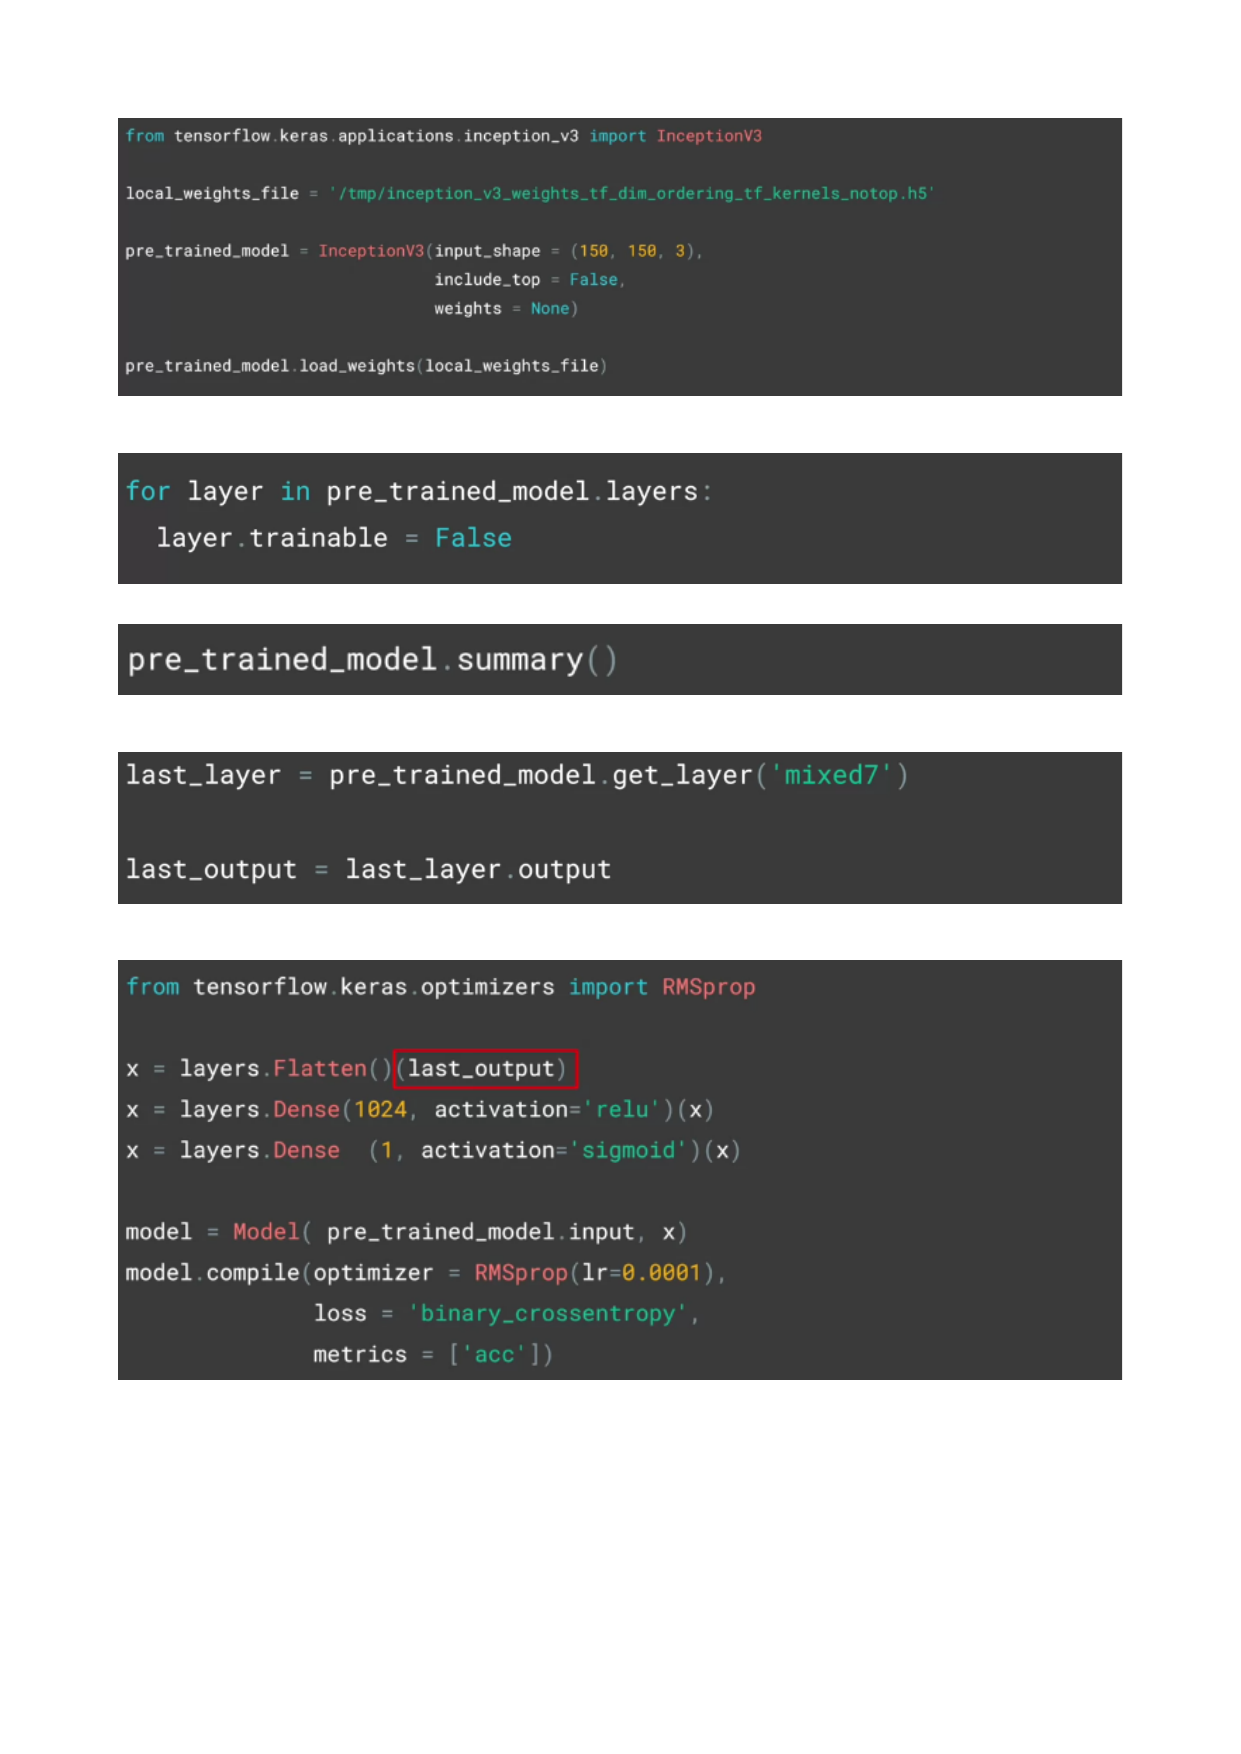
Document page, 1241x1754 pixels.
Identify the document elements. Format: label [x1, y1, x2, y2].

picture [118, 118, 1123, 396]
picture [118, 453, 1123, 584]
picture [118, 752, 1123, 904]
picture [118, 624, 1123, 695]
picture [118, 960, 1123, 1380]
